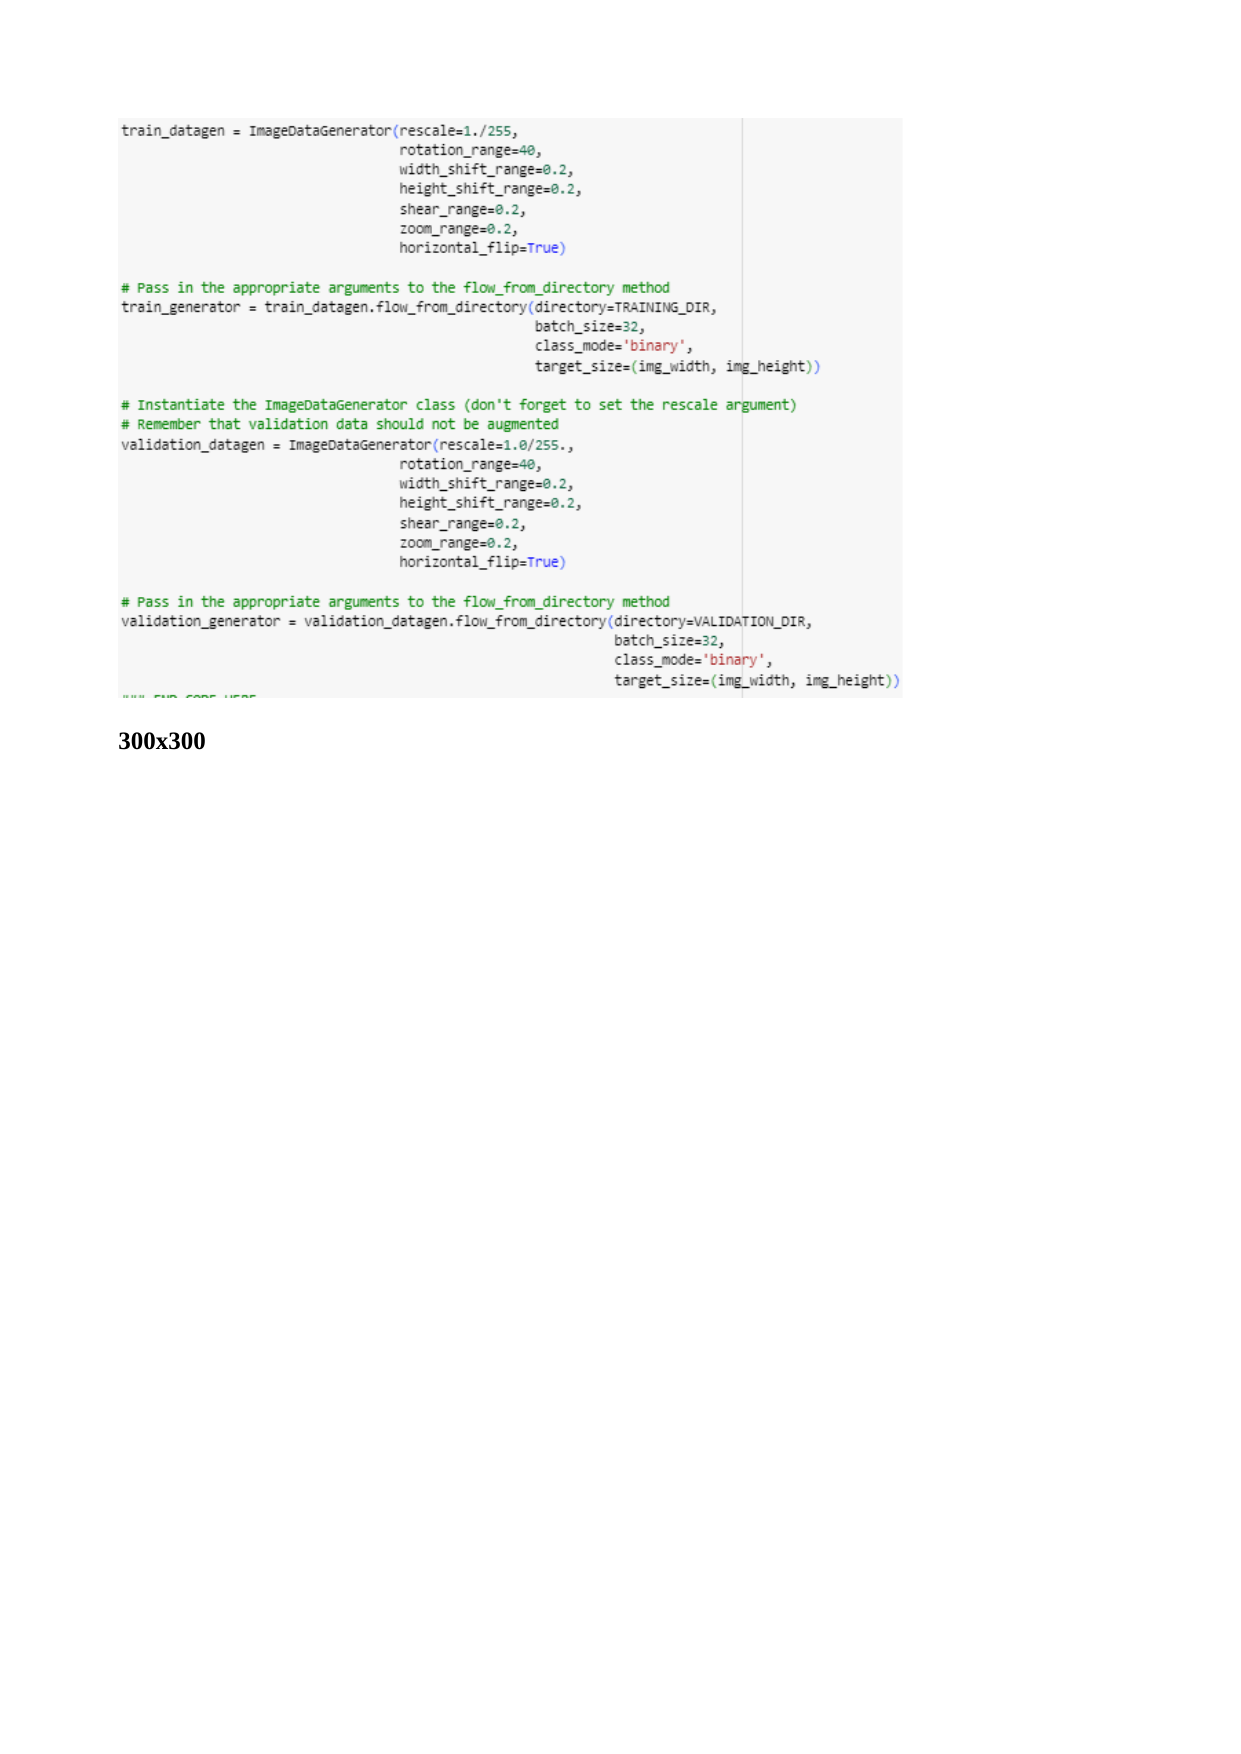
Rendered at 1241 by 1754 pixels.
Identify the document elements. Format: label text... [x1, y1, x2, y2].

picture [118, 118, 903, 698]
text 300x300 [118, 726, 1122, 755]
